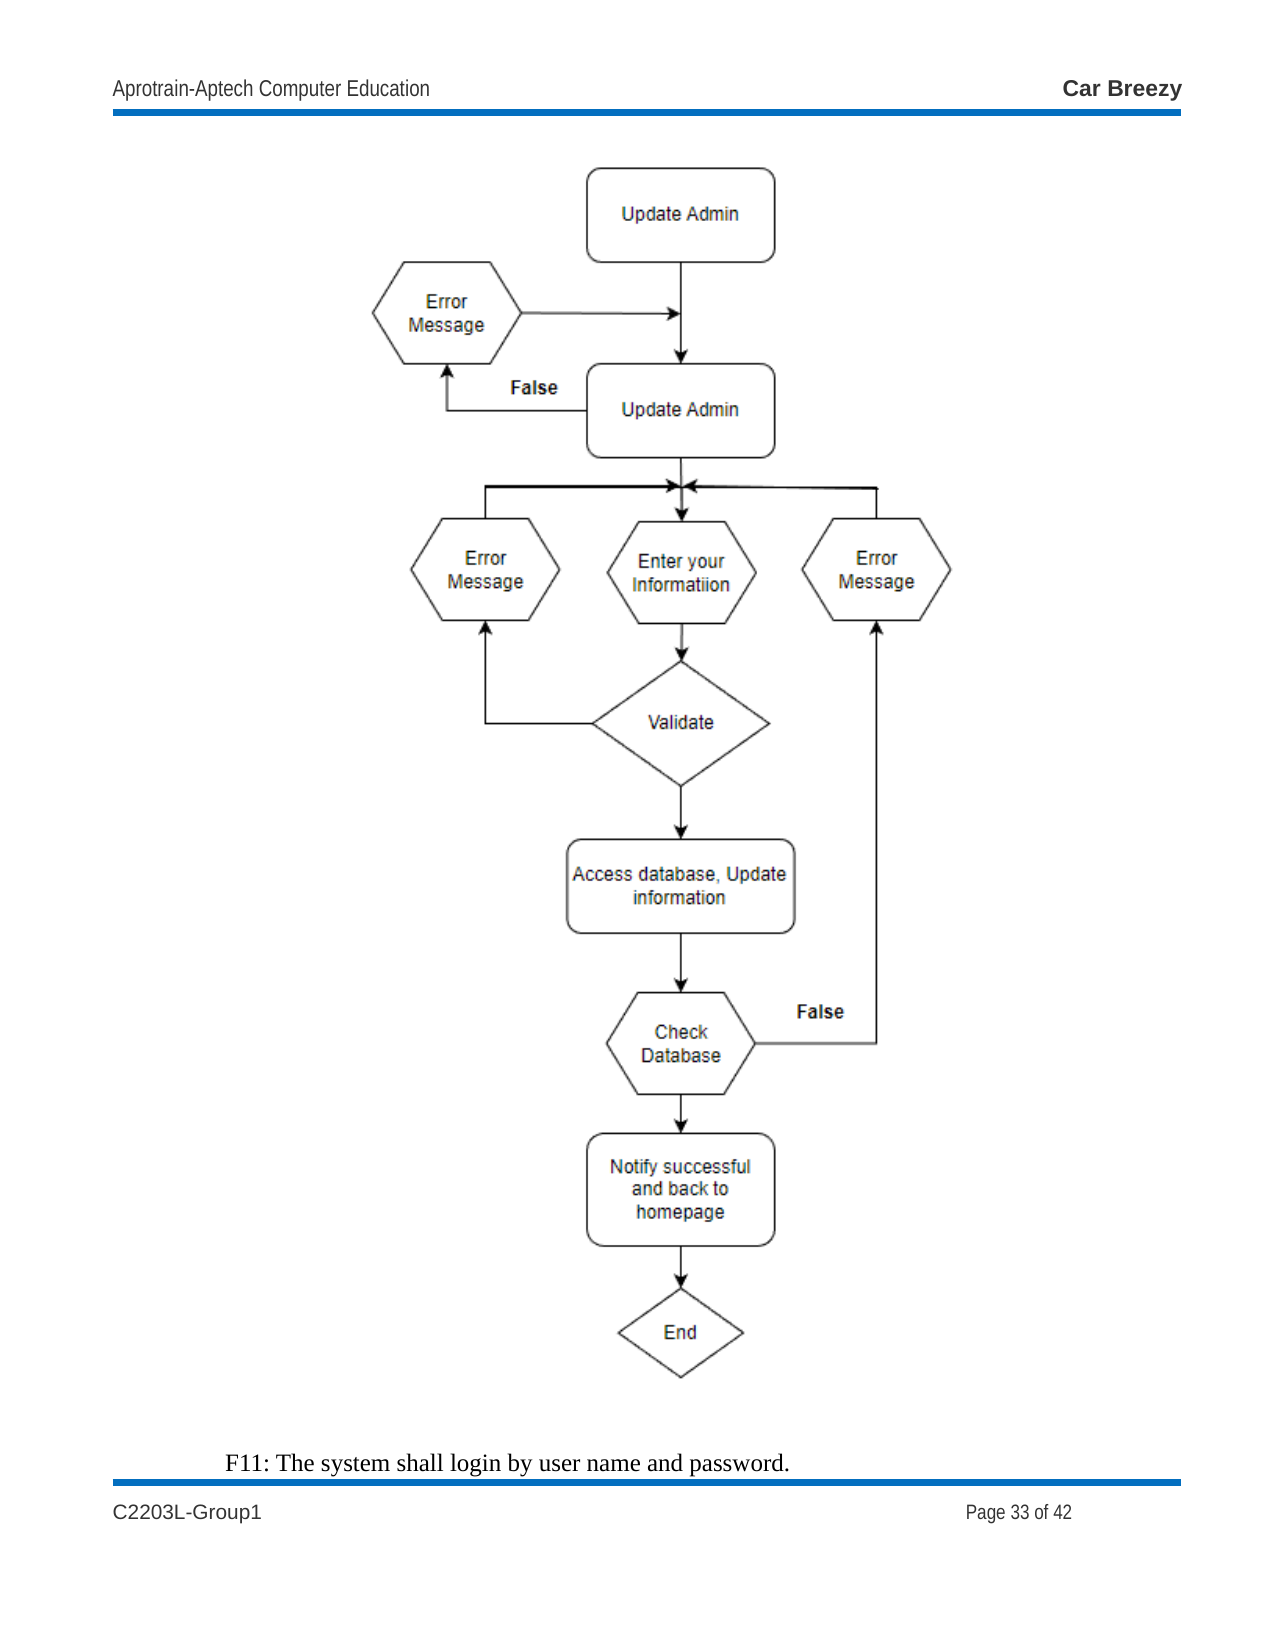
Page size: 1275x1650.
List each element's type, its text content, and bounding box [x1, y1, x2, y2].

text F11: The system shall login by user name and password. [181, 1448, 1106, 1477]
